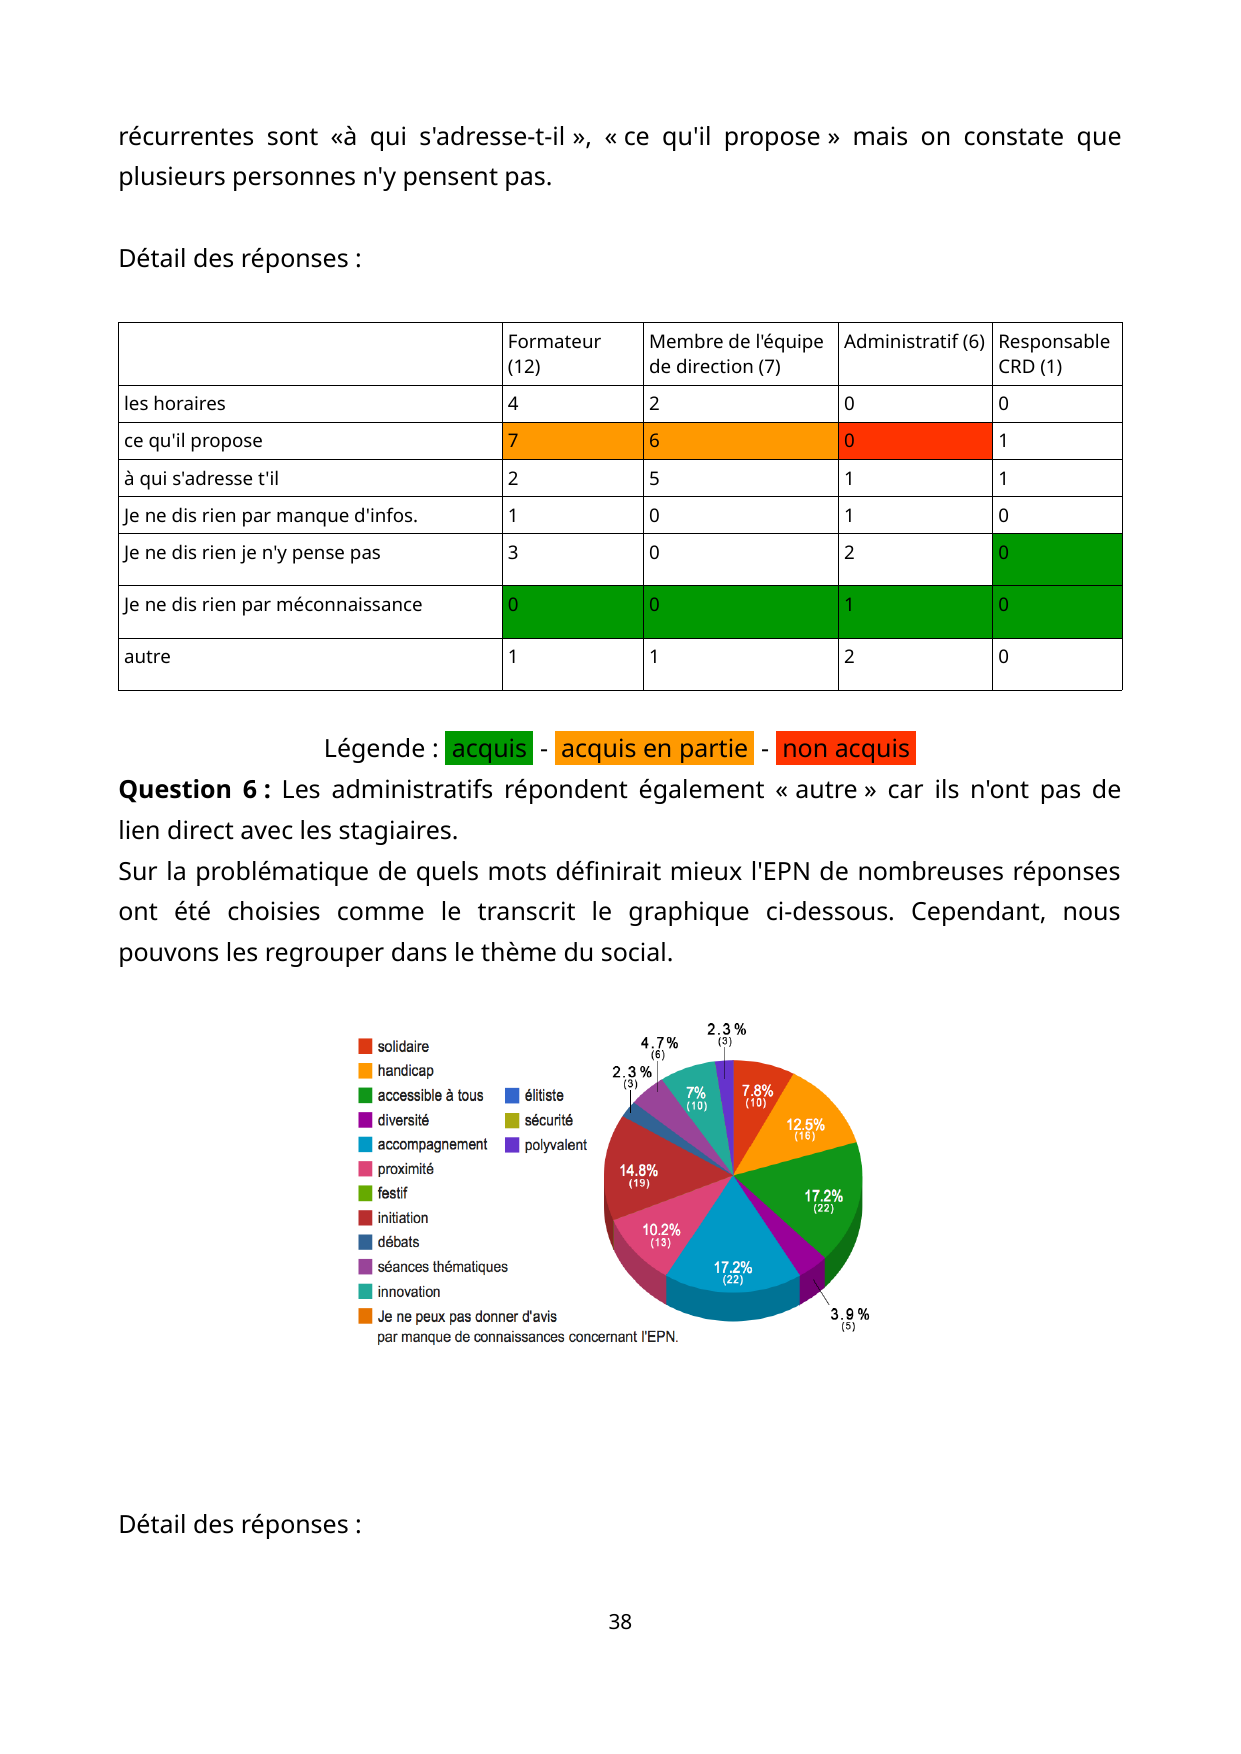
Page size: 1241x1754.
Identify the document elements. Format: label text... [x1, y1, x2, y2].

text Détail des réponses : [118, 241, 1122, 275]
table_cell Je ne dis rien par manque d'infos. [119, 497, 502, 533]
table_header Responsable CRD (1) [993, 323, 1122, 385]
text Légende : acquis - acquis en partie - non acquis [118, 731, 1122, 765]
table_header Administratif (6) [839, 323, 992, 385]
text récurrentes sont «à qui s'adresse-t-il », « ce qu'il propose » mais on constate que plusieurs personnes n'y pensent pas. [118, 118, 1122, 193]
table_cell 1 [644, 639, 838, 690]
table_cell 4 [503, 386, 643, 422]
table_cell 0 [644, 497, 838, 533]
table_cell 0 [993, 639, 1122, 690]
table_cell 0 [993, 586, 1122, 638]
picture [328, 1011, 932, 1371]
table_cell ce qu'il propose [119, 423, 502, 459]
table_cell 1 [839, 460, 992, 496]
table_cell 2 [644, 386, 838, 422]
table_cell 0 [503, 586, 643, 638]
table_header Formateur (12) [503, 323, 643, 385]
table_cell les horaires [119, 386, 502, 422]
table_cell 0 [644, 534, 838, 585]
table_cell 0 [839, 423, 992, 459]
table_cell autre [119, 639, 502, 690]
table_cell 1 [503, 497, 643, 533]
table_cell Je ne dis rien je n'y pense pas [119, 534, 502, 585]
table_cell 1 [839, 497, 992, 533]
table_cell 1 [993, 460, 1122, 496]
table_cell 0 [993, 386, 1122, 422]
table_cell 7 [503, 423, 643, 459]
table_cell 0 [644, 586, 838, 638]
table_cell 1 [503, 639, 643, 690]
table_cell 3 [503, 534, 643, 585]
table_cell à qui s'adresse t'il [119, 460, 502, 496]
table_header Membre de l'équipe de direction (7) [644, 323, 838, 385]
table_header [119, 323, 502, 385]
table_cell 2 [503, 460, 643, 496]
table_cell Je ne dis rien par méconnaissance [119, 586, 502, 638]
text Sur la problématique de quels mots définirait mieux l'EPN de nombreuses réponses ont été choisies comme le transcrit le graphique ci-dessous. Cependant, nous pouvons les regrouper dans le thème du social. [118, 853, 1122, 969]
table_cell 0 [839, 386, 992, 422]
table_cell 5 [644, 460, 838, 496]
table_cell 2 [839, 534, 992, 585]
text Détail des réponses : [118, 1507, 1122, 1541]
text Question 6 : Les administratifs répondent également « autre » car ils n'ont pas de lien direct avec les stagiaires. [118, 772, 1122, 846]
table_cell 1 [839, 586, 992, 638]
table_cell 0 [993, 497, 1122, 533]
table_cell 1 [993, 423, 1122, 459]
table_cell 0 [993, 534, 1122, 585]
table_cell 2 [839, 639, 992, 690]
table_cell 6 [644, 423, 838, 459]
